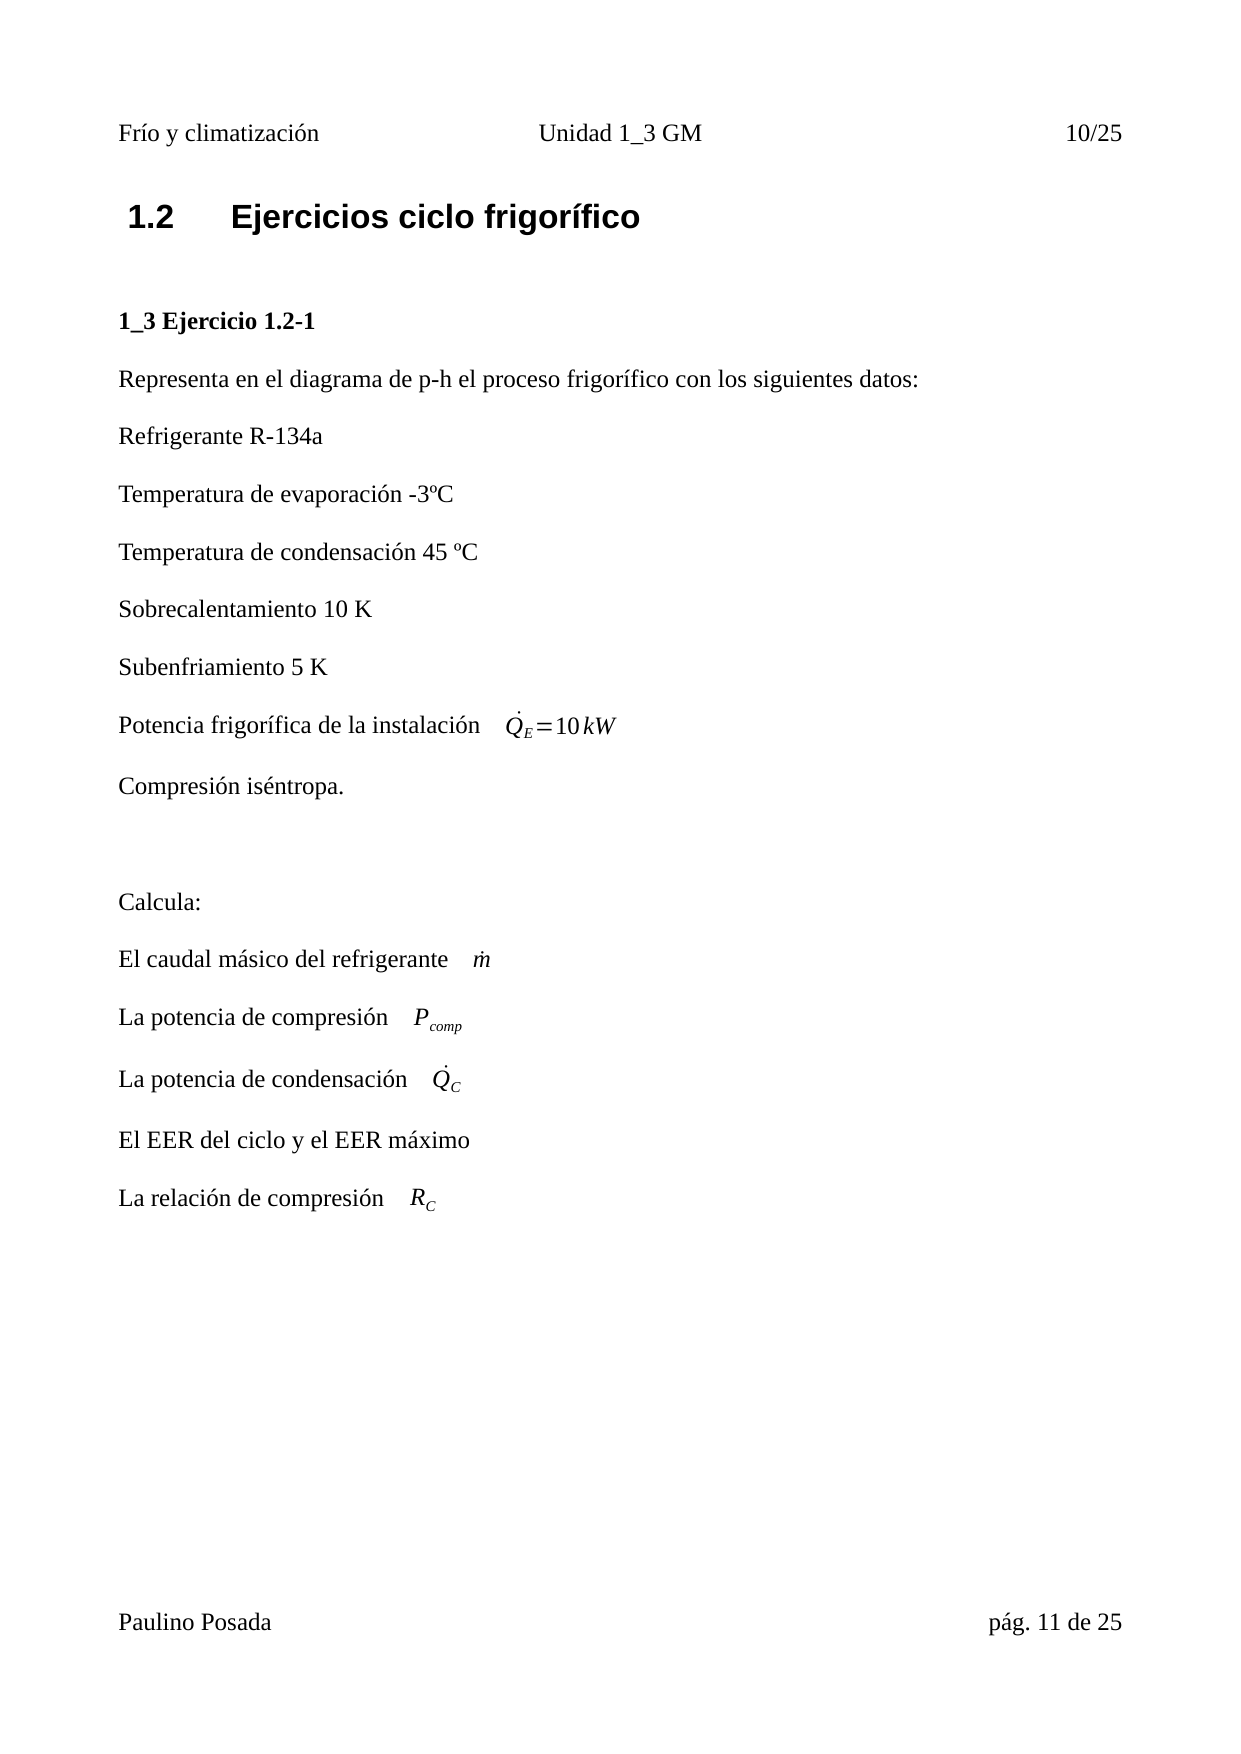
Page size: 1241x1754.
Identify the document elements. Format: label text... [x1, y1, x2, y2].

text El EER del ciclo y el EER máximo [118, 1125, 1122, 1154]
subtitle Ejercicios ciclo frigorífico [118, 197, 1122, 236]
text Sobrecalentamiento 10 K [118, 594, 1122, 623]
text Representa en el diagrama de p-h el proceso frigorífico con los siguientes datos: [118, 364, 1122, 392]
text La potencia de compresión [118, 1002, 1122, 1035]
text Potencia frigorífica de la instalación [118, 710, 1122, 742]
text La potencia de condensación [118, 1064, 1122, 1096]
text Calcula: [118, 887, 1122, 916]
text La relación de compresión [118, 1183, 1122, 1215]
text Subenfriamiento 5 K [118, 652, 1122, 681]
text Temperatura de evaporación -3ºC [118, 479, 1122, 508]
text 1_3 Ejercicio 1.2-1 [118, 306, 1122, 335]
text El caudal másico del refrigerante [118, 944, 1122, 973]
text Temperatura de condensación 45 ºC [118, 537, 1122, 566]
text Refrigerante R-134a [118, 421, 1122, 450]
text Compresión iséntropa. [118, 771, 1122, 800]
